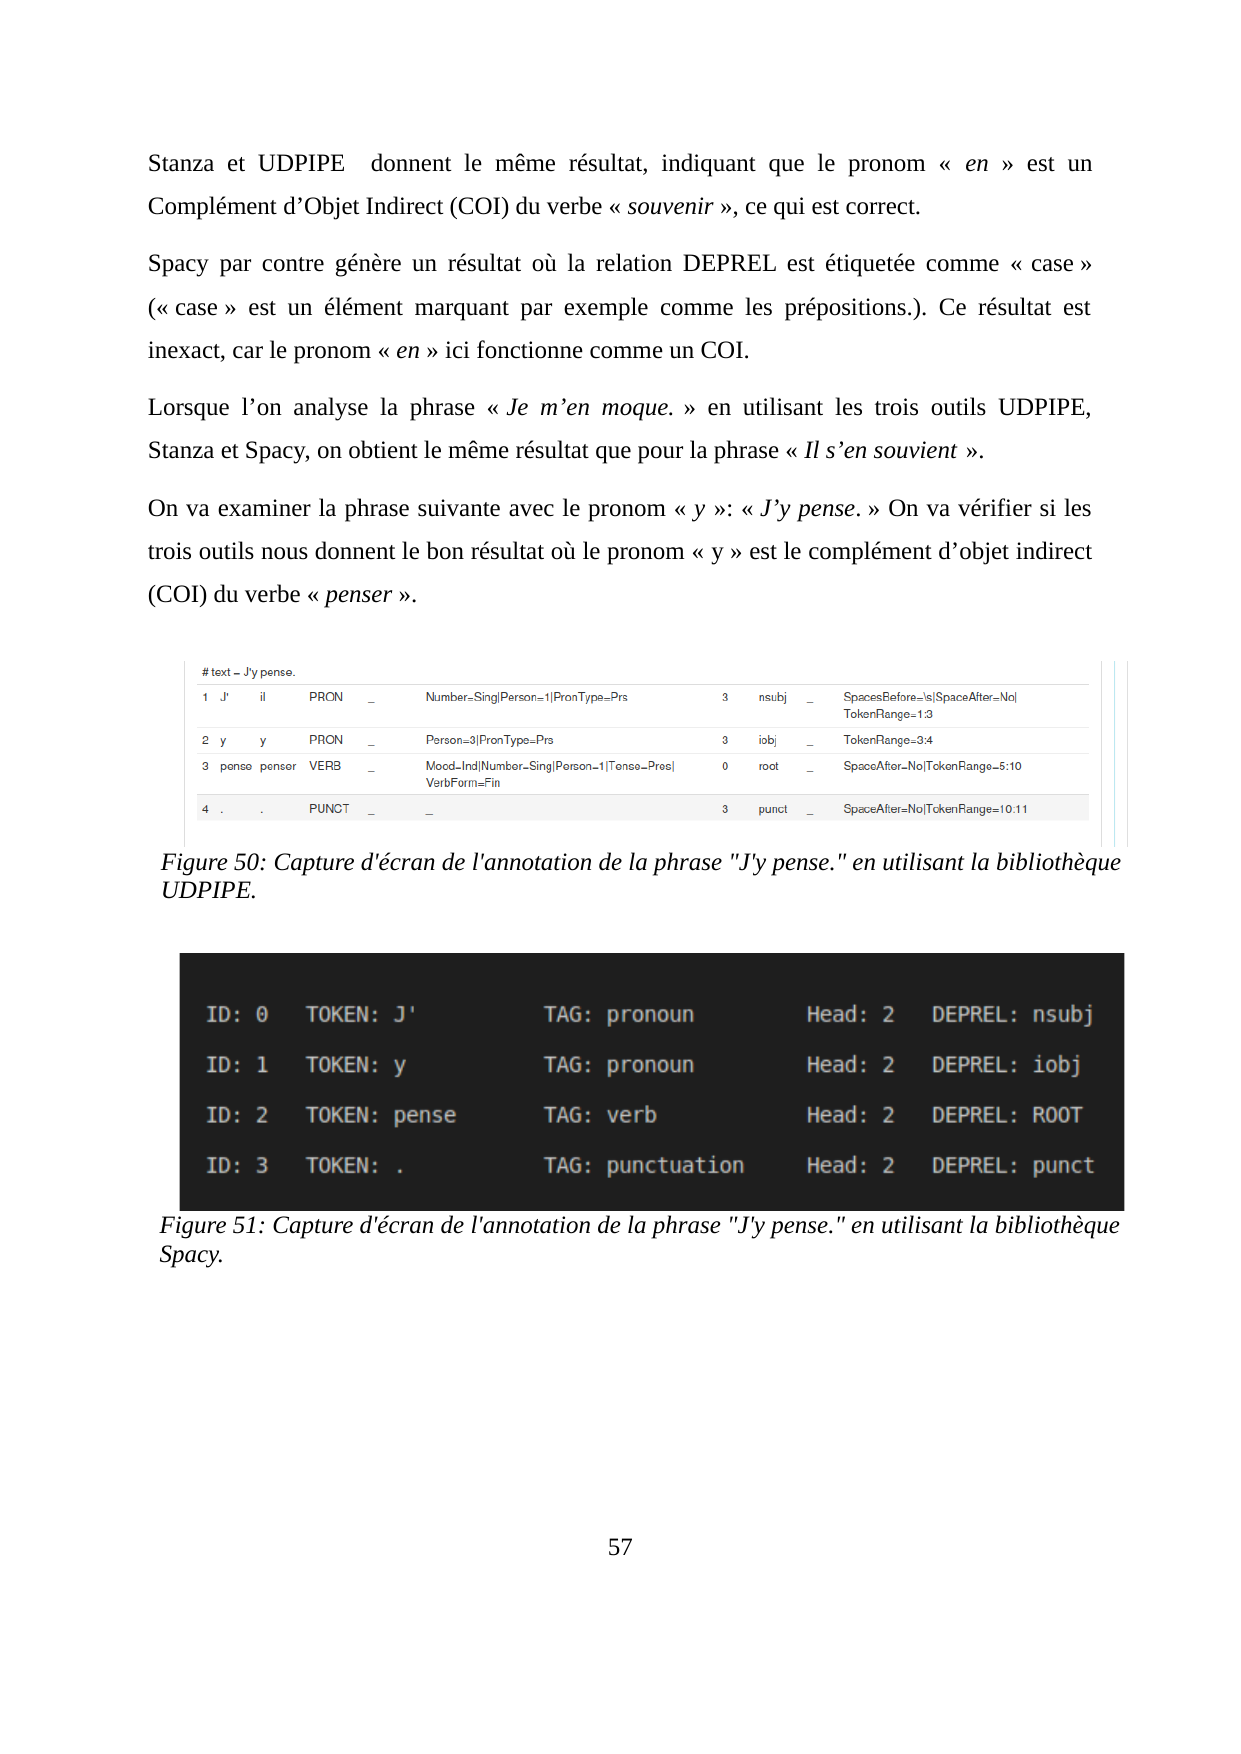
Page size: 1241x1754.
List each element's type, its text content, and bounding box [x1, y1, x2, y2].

text Lorsque l’on analyse la phrase « Je m’en moque. » en utilisant les trois outils UDPIPE, Stanza et Spacy, on obtient le même résultat que pour la phrase « Il s’en souvient ». [148, 392, 1092, 464]
picture [179, 953, 1125, 1211]
text On va examiner la phrase suivante avec le pronom « y »: « J’y pense. » On va vérifier si les trois outils nous donnent le bon résultat où le pronom « y » est le complément d’objet indirect (COI) du verbe « penser ». [148, 493, 1092, 608]
text Figure 50: Capture d'écran de l'annotation de la phrase "J'y pense." en utilisant la bibliothèque UDPIPE. [161, 662, 1151, 904]
text Spacy par contre génère un résultat où la relation DEPREL est étiquetée comme « case » (« case » est un élément marquant par exemple comme les prépositions.). Ce résultat est inexact, car le pronom « en » ici fonctionne comme un COI. [148, 248, 1092, 363]
text Stanza et UDPIPE donnent le même résultat, indiquant que le pronom « en » est un Complément d’Objet Indirect (COI) du verbe « souvenir », ce qui est correct. [148, 148, 1092, 219]
text Figure 51: Capture d'écran de l'annotation de la phrase "J'y pense." en utilisant la bibliothèque Spacy. [159, 954, 1145, 1268]
picture [183, 661, 1128, 847]
